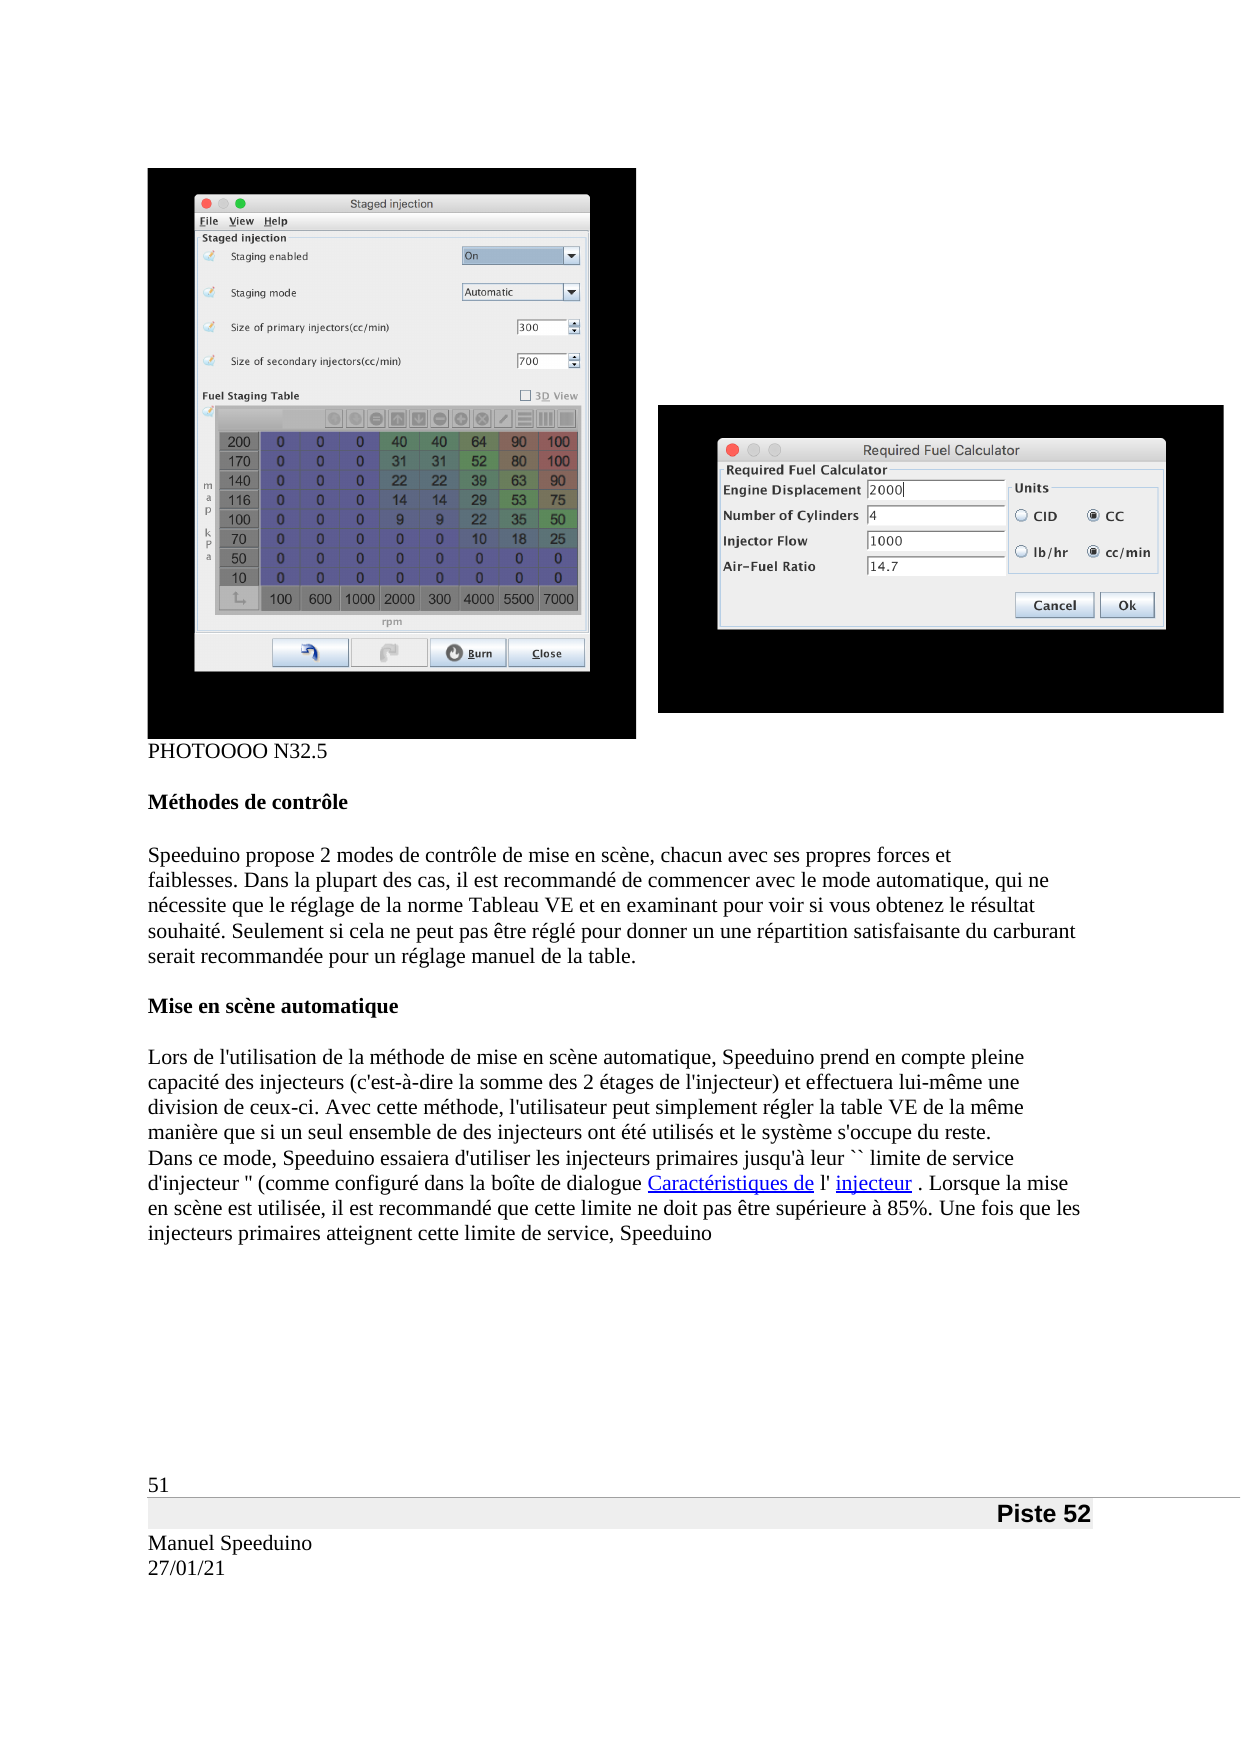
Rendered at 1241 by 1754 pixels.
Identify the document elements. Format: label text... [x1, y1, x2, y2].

text 51 [148, 1472, 1093, 1497]
text Mise en scène automatique [148, 993, 1093, 1018]
text 27/01/21 [148, 1555, 1093, 1580]
text Speeduino propose 2 modes de contrôle de mise en scène, chacun avec ses propres forces et faiblesses. Dans la plupart des cas, il est recommandé de commencer avec le mode automatique, qui ne nécessite que le réglage de la norme Tableau VE et en examinant pour voir si vous obtenez le résultat souhaité. Seulement si cela ne peut pas être réglé pour donner un une répartition satisfaisante du carburant serait recommandée pour un réglage manuel de la table. [148, 842, 1093, 968]
text Manuel Speeduino [148, 1529, 1093, 1555]
text Méthodes de contrôle [148, 789, 1093, 814]
text Lors de l'utilisation de la méthode de mise en scène automatique, Speeduino prend en compte pleine capacité des injecteurs (c'est-à-dire la somme des 2 étages de l'injecteur) et effectuera lui-même une division de ceux-ci. Avec cette méthode, l'utilisateur peut simplement régler la table VE de la même manière que si un seul ensemble de des injecteurs ont été utilisés et le système s'occupe du reste. [148, 1044, 1093, 1144]
table_header Piste 52 [148, 1498, 1093, 1529]
text PHOTOOOO N32.5 [148, 738, 1093, 763]
text Dans ce mode, Speeduino essaiera d'utiliser les injecteurs primaires jusqu'à leur `` limite de service d'injecteur '' (comme configuré dans la boîte de dialogue Caractéristiques de l' injecteur . Lorsque la mise en scène est utilisée, il est recommandé que cette limite ne doit pas être supérieure à 85%. Une fois que les injecteurs primaires atteignent cette limite de service, Speeduino [148, 1144, 1093, 1245]
